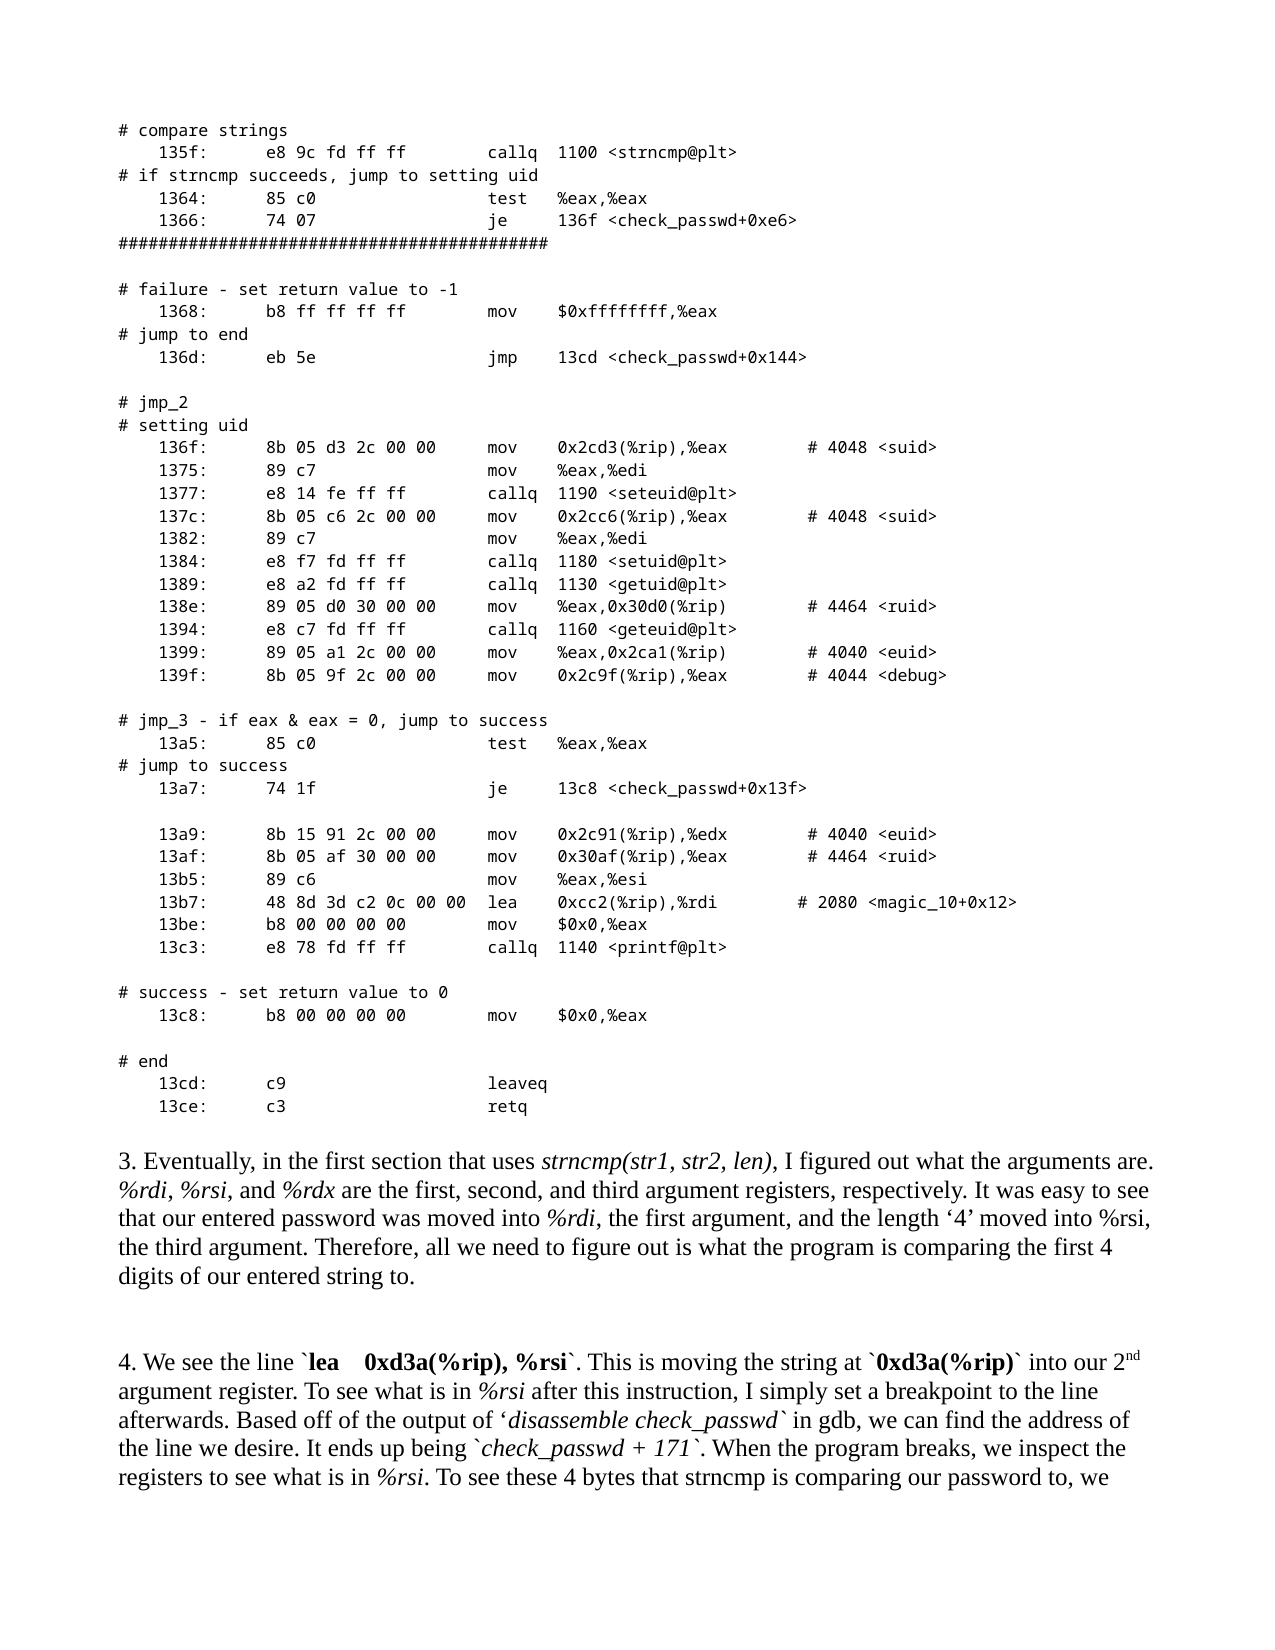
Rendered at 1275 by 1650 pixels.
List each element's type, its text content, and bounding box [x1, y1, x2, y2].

text 1382: 89 c7 mov %eax,%edi [118, 527, 1157, 549]
text 13a9: 8b 15 91 2c 00 00 mov 0x2c91(%rip),%edx # 4040 <euid> [118, 822, 1157, 845]
text 1377: e8 14 fe ff ff callq 1190 <seteuid@plt> [118, 481, 1157, 504]
text # jump to success [118, 754, 1157, 777]
text 139f: 8b 05 9f 2c 00 00 mov 0x2c9f(%rip),%eax # 4044 <debug> [118, 663, 1157, 686]
text 3. Eventually, in the first section that uses strncmp(str1, str2, len), I figured out what the arguments are. %rdi, %rsi, and %rdx are the first, second, and third argument registers, respectively. It was easy to see that our entered password was moved into %rdi, the first argument, and the length ‘4’ moved into %rsi, the third argument. Therefore, all we need to figure out is what the program is comparing the first 4 digits of our entered string to. [118, 1146, 1157, 1290]
text 1389: e8 a2 fd ff ff callq 1130 <getuid@plt> [118, 572, 1157, 595]
text 1384: e8 f7 fd ff ff callq 1180 <setuid@plt> [118, 549, 1157, 572]
text 1394: e8 c7 fd ff ff callq 1160 <geteuid@plt> [118, 618, 1157, 640]
text ########################################### [118, 232, 1157, 254]
text 1375: 89 c7 mov %eax,%edi [118, 459, 1157, 481]
text 136f: 8b 05 d3 2c 00 00 mov 0x2cd3(%rip),%eax # 4048 <suid> [118, 436, 1157, 459]
text 13ce: c3 retq [118, 1094, 1157, 1117]
text 13be: b8 00 00 00 00 mov $0x0,%eax [118, 913, 1157, 936]
text 13b7: 48 8d 3d c2 0c 00 00 lea 0xcc2(%rip),%rdi # 2080 <magic_10+0x12> [118, 890, 1157, 913]
text 138e: 89 05 d0 30 00 00 mov %eax,0x30d0(%rip) # 4464 <ruid> [118, 595, 1157, 618]
text # jmp_2 [118, 391, 1157, 413]
text # failure - set return value to -1 [118, 277, 1157, 300]
text 1366: 74 07 je 136f <check_passwd+0xe6> [118, 209, 1157, 232]
text # jump to end [118, 322, 1157, 345]
text # setting uid [118, 413, 1157, 436]
text 135f: e8 9c fd ff ff callq 1100 <strncmp@plt> [118, 141, 1157, 163]
text # end [118, 1049, 1157, 1072]
text 13af: 8b 05 af 30 00 00 mov 0x30af(%rip),%eax # 4464 <ruid> [118, 845, 1157, 867]
text # compare strings [118, 118, 1157, 141]
text 13cd: c9 leaveq [118, 1072, 1157, 1094]
text 13a5: 85 c0 test %eax,%eax [118, 731, 1157, 754]
text 4. We see the line `lea 0xd3a(%rip), %rsi`. This is moving the string at `0xd3a(%rip)` into our 2nd argument register. To see what is in %rsi after this instruction, I simply set a breakpoint to the line afterwards. Based off of the output of ‘disassemble check_passwd` in gdb, we can find the address of the line we desire. It ends up being `check_passwd + 171`. When the program breaks, we inspect the registers to see what is in %rsi. To see these 4 bytes that strncmp is comparing our password to, we [118, 1347, 1157, 1491]
text 13c8: b8 00 00 00 00 mov $0x0,%eax [118, 1004, 1157, 1026]
text 13a7: 74 1f je 13c8 <check_passwd+0x13f> [118, 777, 1157, 799]
text 137c: 8b 05 c6 2c 00 00 mov 0x2cc6(%rip),%eax # 4048 <suid> [118, 504, 1157, 527]
text 13c3: e8 78 fd ff ff callq 1140 <printf@plt> [118, 936, 1157, 958]
text 1399: 89 05 a1 2c 00 00 mov %eax,0x2ca1(%rip) # 4040 <euid> [118, 640, 1157, 663]
text # success - set return value to 0 [118, 981, 1157, 1004]
text 13b5: 89 c6 mov %eax,%esi [118, 867, 1157, 890]
text # jmp_3 - if eax & eax = 0, jump to success [118, 708, 1157, 731]
text 1364: 85 c0 test %eax,%eax [118, 186, 1157, 209]
text 136d: eb 5e jmp 13cd <check_passwd+0x144> [118, 345, 1157, 368]
text 1368: b8 ff ff ff ff mov $0xffffffff,%eax [118, 300, 1157, 322]
text # if strncmp succeeds, jump to setting uid [118, 163, 1157, 186]
